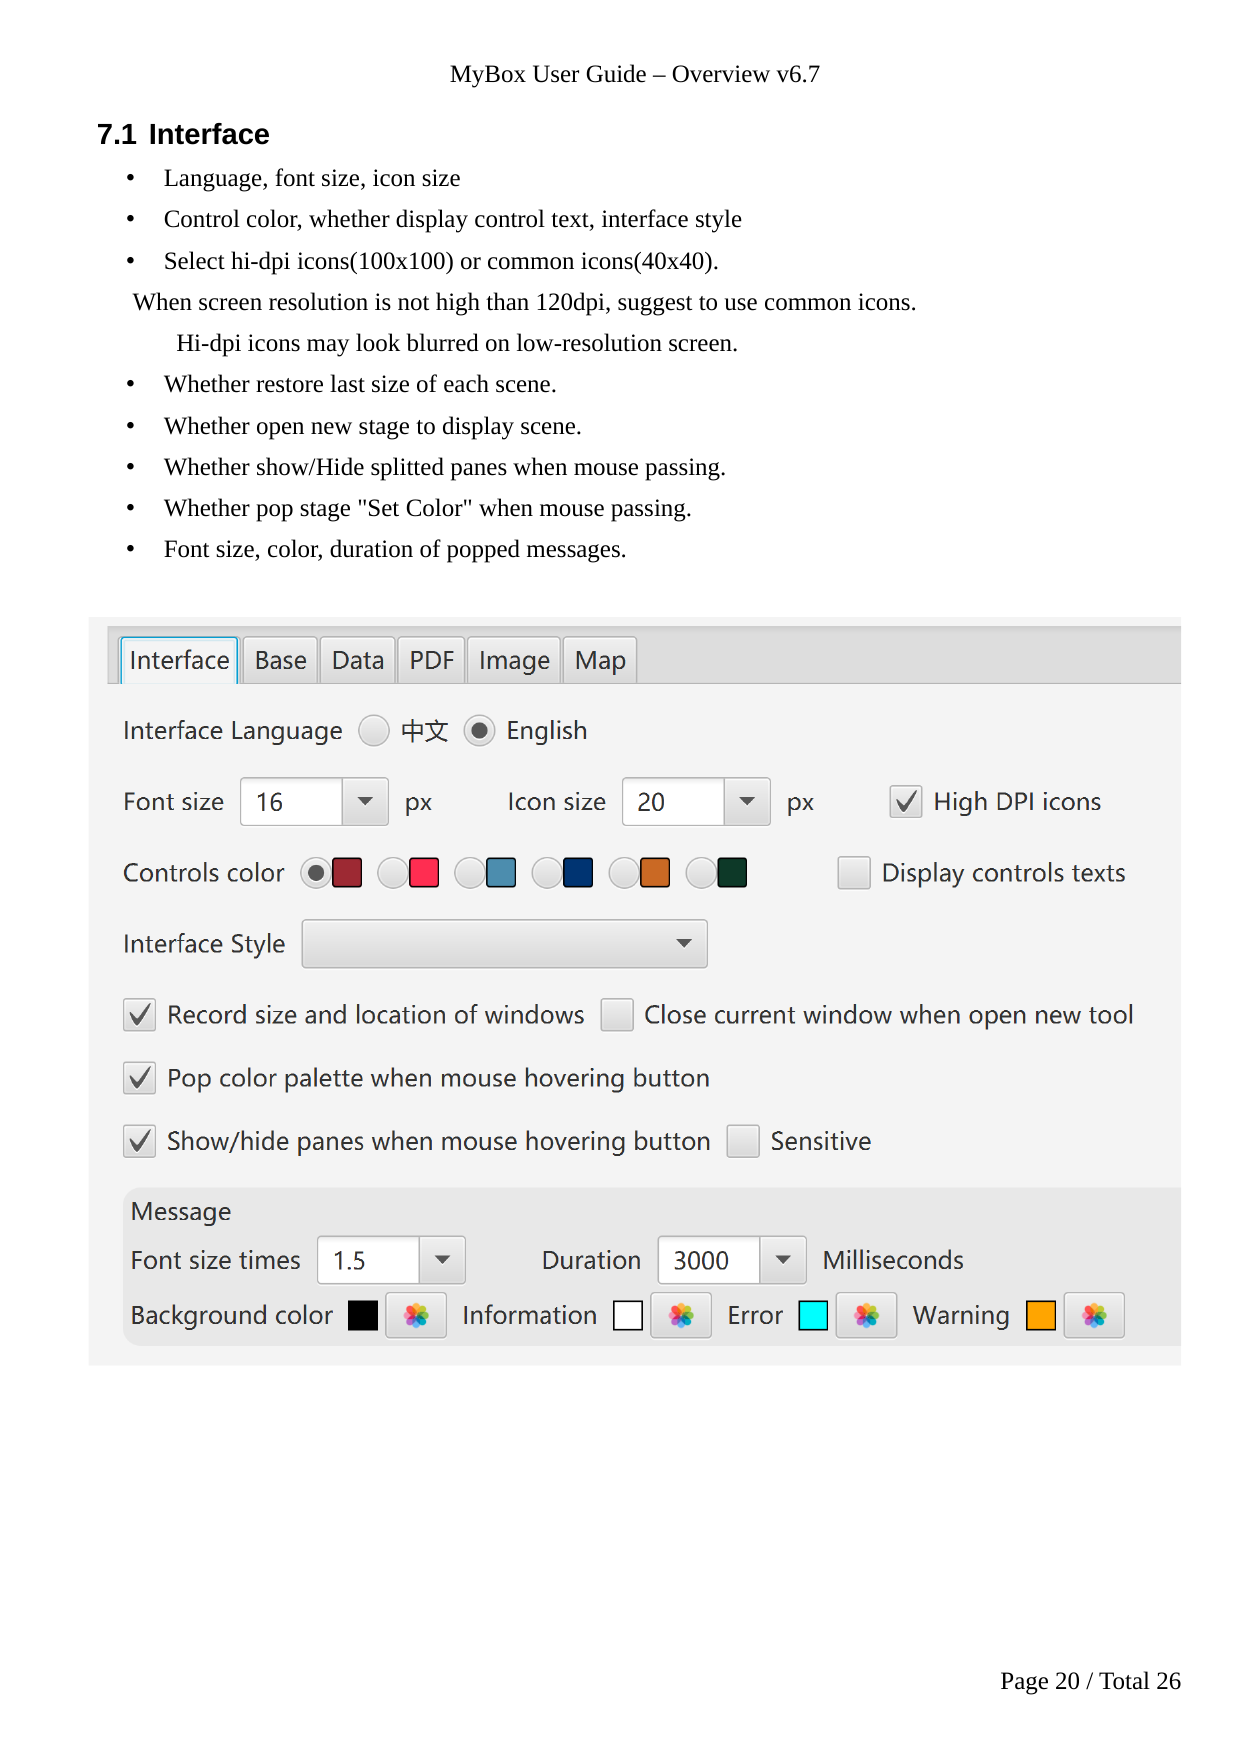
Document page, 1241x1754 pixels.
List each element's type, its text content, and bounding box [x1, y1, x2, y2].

picture [88, 617, 1182, 1366]
list Whether restore last size of each scene. [126, 369, 1181, 398]
list Whether open new stage to display scene. [126, 411, 1181, 439]
list Language, font size, icon size [126, 163, 1181, 192]
text When screen resolution is not high than 120dpi, suggest to use common icons. [88, 287, 1181, 316]
list Font size, color, duration of popped messages. [126, 534, 1181, 563]
text Hi-dpi icons may look blurred on low-resolution screen. [88, 328, 1181, 357]
subtitle Interface [88, 117, 1181, 151]
list Whether show/Hide splitted panes when mouse passing. [126, 452, 1181, 481]
list Select hi-dpi icons(100x100) or common icons(40x40). [126, 246, 1181, 274]
list Control color, whether display control text, interface style [126, 204, 1181, 233]
list Whether pop stage "Set Color" when mouse passing. [126, 493, 1181, 522]
